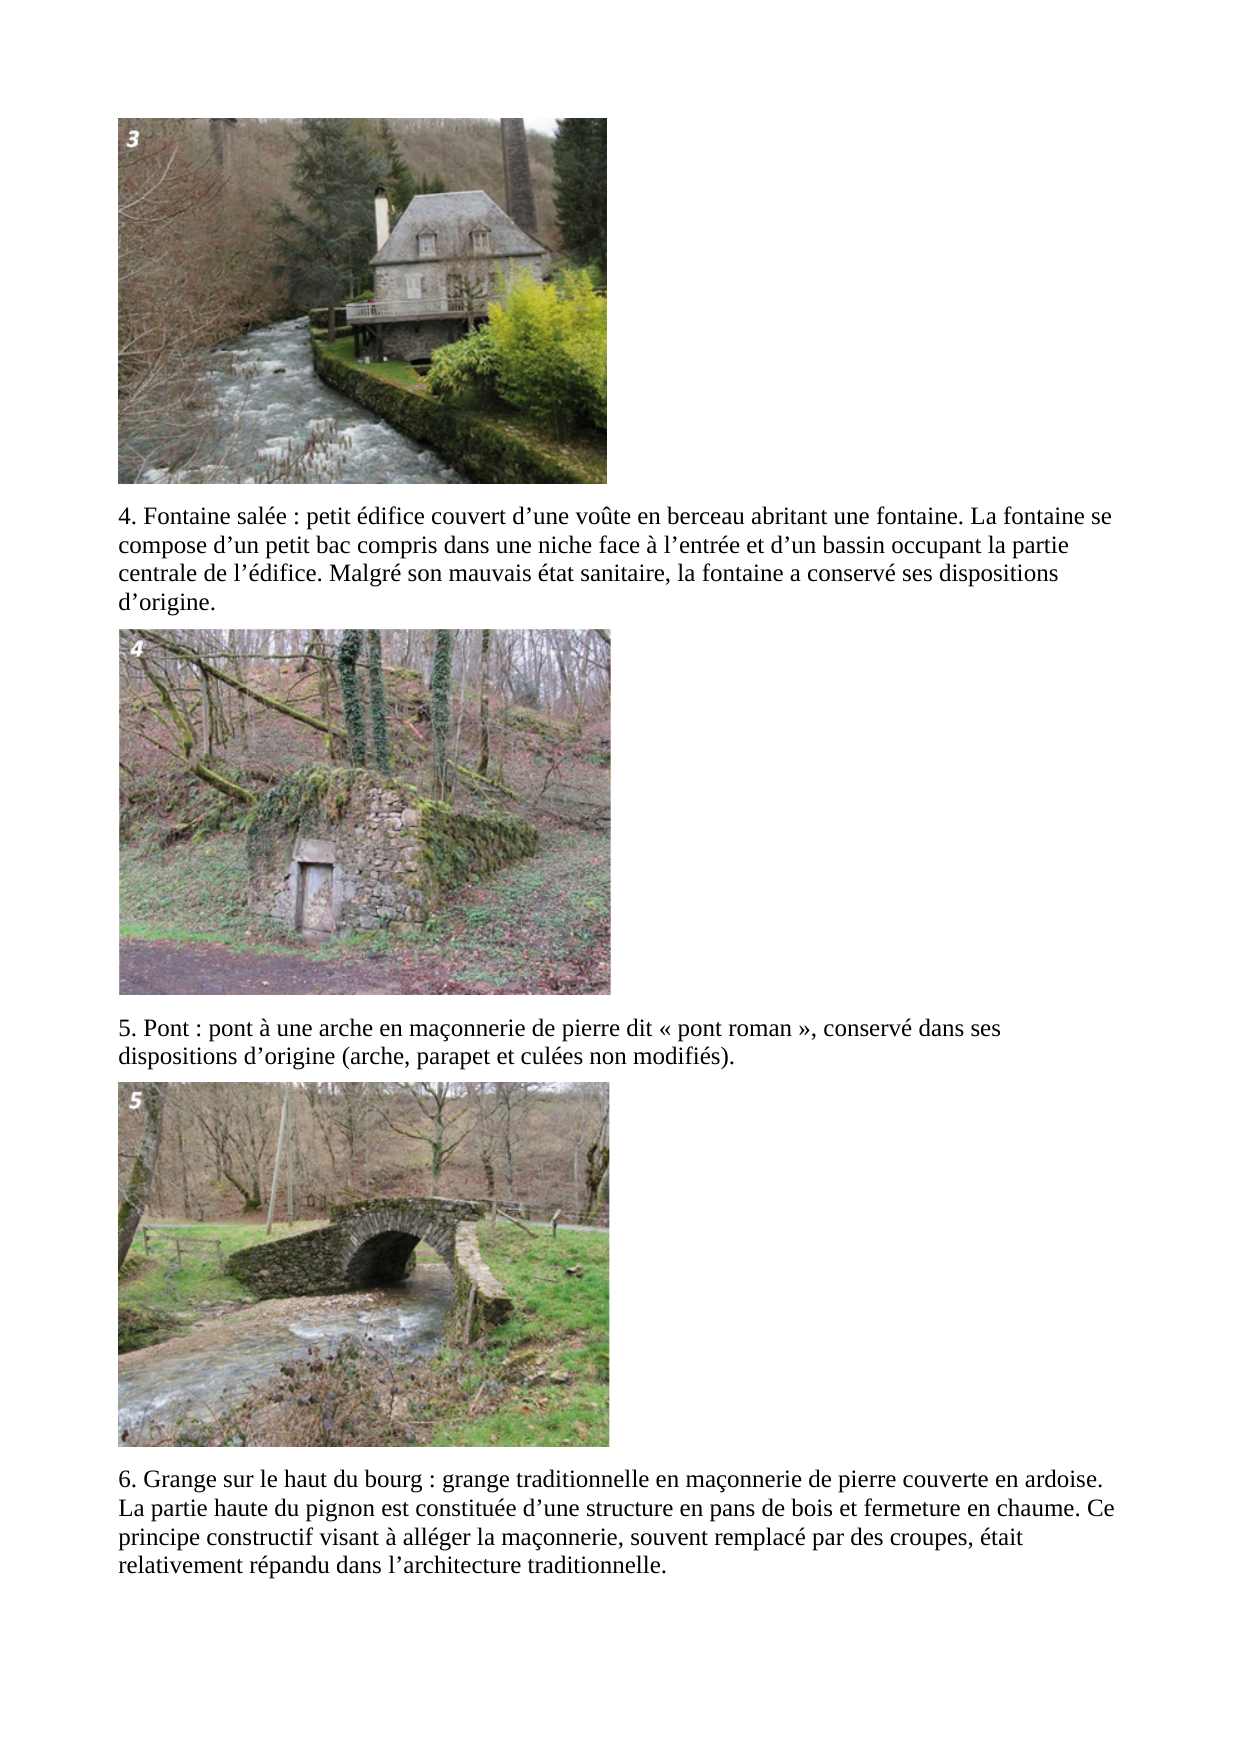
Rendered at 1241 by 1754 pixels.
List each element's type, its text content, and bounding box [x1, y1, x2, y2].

picture [118, 628, 611, 995]
picture [118, 118, 607, 484]
text 4. Fontaine salée : petit édifice couvert d’une voûte en berceau abritant une fontaine. La fontaine se compose d’un petit bac compris dans une niche face à l’entrée et d’un bassin occupant la partie centrale de l’édifice. Malgré son mauvais état sanitaire, la fontaine a conservé ses dispositions d’origine. [118, 501, 1122, 616]
text 6. Grange sur le haut du bourg : grange traditionnelle en maçonnerie de pierre couverte en ardoise. La partie haute du pignon est constituée d’une structure en pans de bois et fermeture en chaume. Ce principe constructif visant à alléger la maçonnerie, souvent remplacé par des croupes, était relativement répandu dans l’architecture traditionnelle. [118, 1464, 1122, 1579]
text 5. Pont : pont à une arche en maçonnerie de pierre dit « pont roman », conservé dans ses dispositions d’origine (arche, parapet et culées non modifiés). [118, 1013, 1122, 1070]
picture [118, 1082, 610, 1447]
